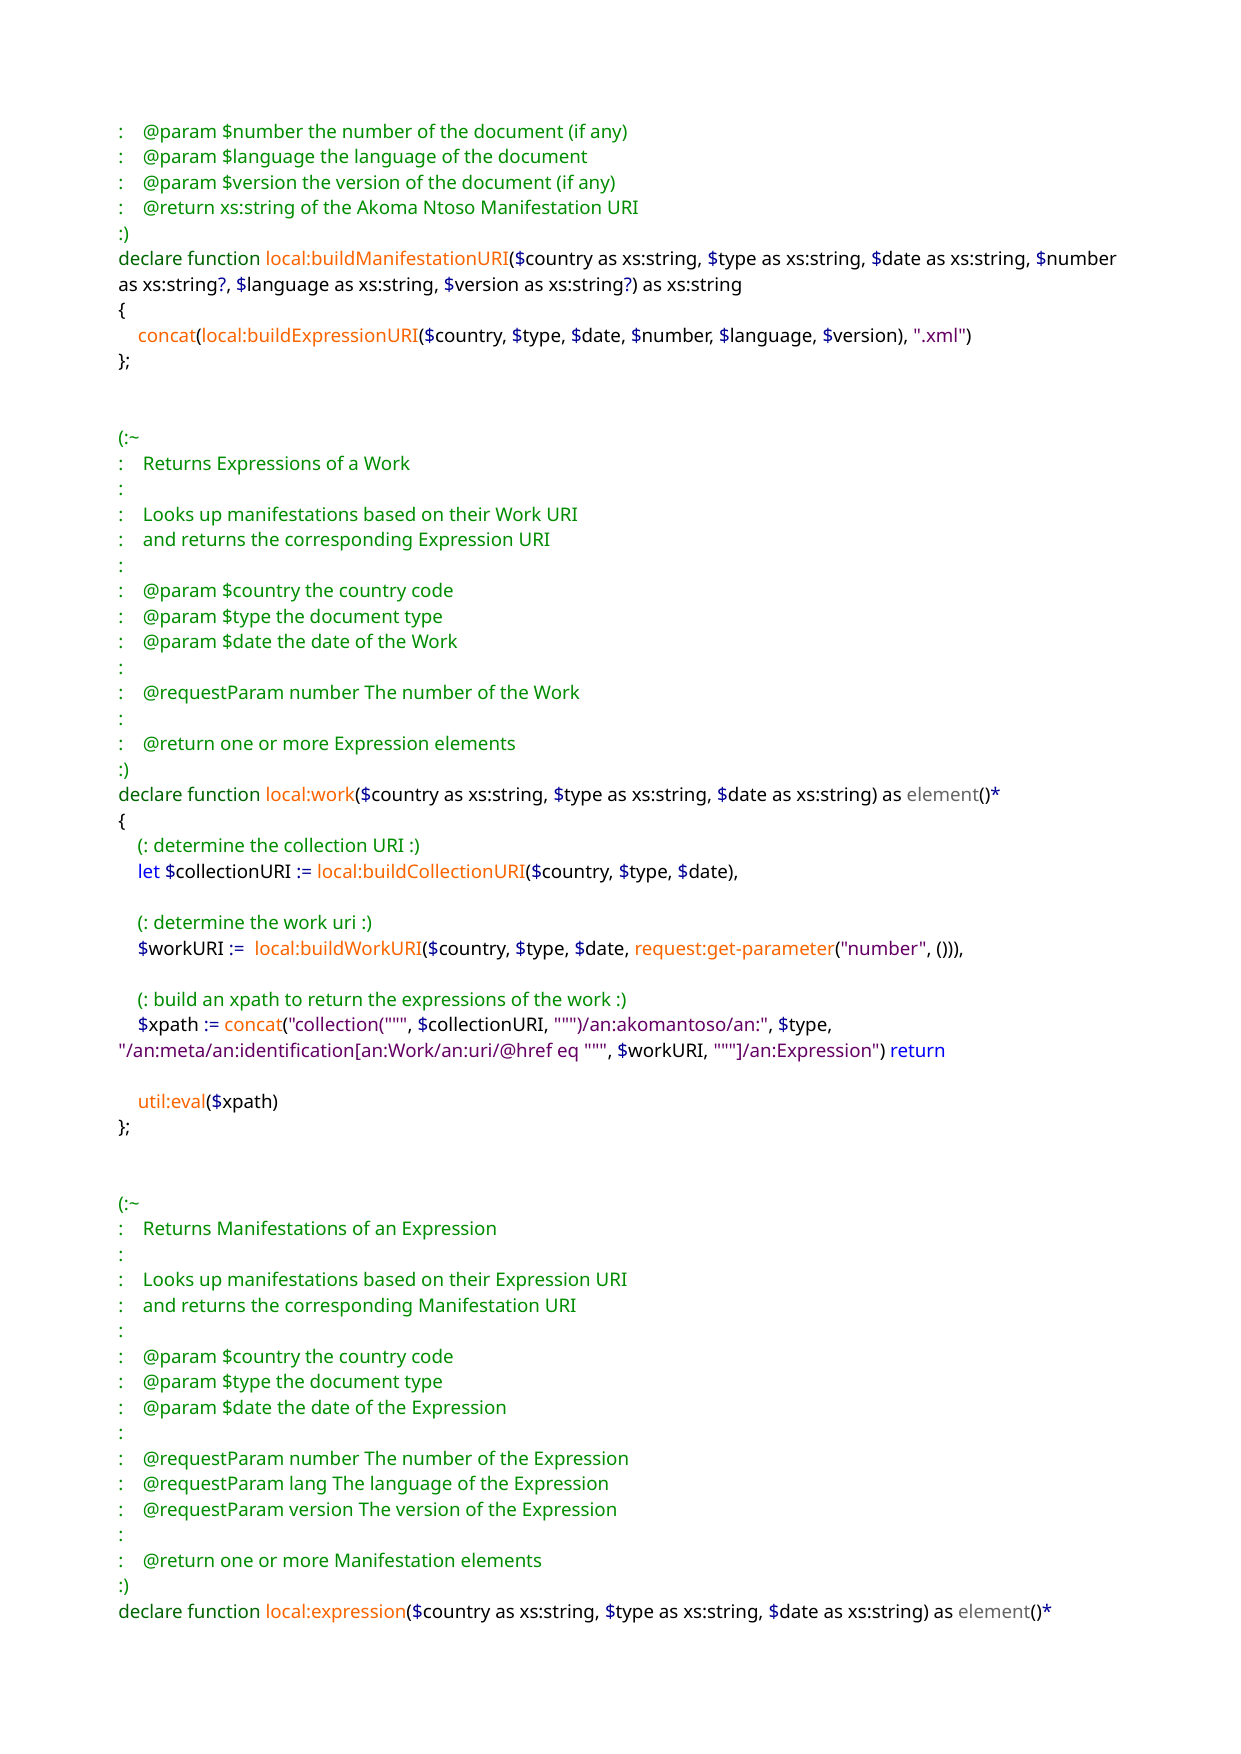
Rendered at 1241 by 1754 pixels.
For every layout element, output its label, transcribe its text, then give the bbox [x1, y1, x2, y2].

text (: determine the work uri :) [118, 909, 1122, 935]
text : @requestParam number The number of the Work [118, 679, 1122, 705]
text : @requestParam number The number of the Expression [118, 1445, 1122, 1471]
text : @param $number the number of the document (if any) [118, 118, 1122, 144]
text concat(local:buildExpressionURI($country, $type, $date, $number, $language, $version), ".xml") [118, 322, 1122, 348]
text :) [118, 220, 1122, 246]
text : @param $type the document type [118, 1369, 1122, 1394]
text : [118, 1522, 1122, 1547]
text : [118, 475, 1122, 501]
text : @param $country the country code [118, 1343, 1122, 1369]
text : Looks up manifestations based on their Expression URI [118, 1267, 1122, 1292]
text :) [118, 1573, 1122, 1598]
text : Looks up manifestations based on their Work URI [118, 501, 1122, 526]
text : @requestParam lang The language of the Expression [118, 1471, 1122, 1496]
text : @return one or more Manifestation elements [118, 1547, 1122, 1573]
text (:~ [118, 424, 1122, 450]
text : [118, 654, 1122, 679]
text util:eval($xpath) [118, 1088, 1122, 1113]
text }; [118, 1113, 1122, 1139]
text : [118, 705, 1122, 731]
text declare function local:work($country as xs:string, $type as xs:string, $date as xs:string) as element()* [118, 782, 1122, 807]
text : @return one or more Expression elements [118, 731, 1122, 756]
text : [118, 1241, 1122, 1267]
text : @param $date the date of the Expression [118, 1394, 1122, 1420]
text : @param $type the document type [118, 603, 1122, 628]
text : @param $country the country code [118, 577, 1122, 603]
text (: build an xpath to return the expressions of the work :) [118, 986, 1122, 1011]
text let $collectionURI := local:buildCollectionURI($country, $type, $date), [118, 858, 1122, 884]
text declare function local:expression($country as xs:string, $type as xs:string, $date as xs:string) as element()* [118, 1598, 1122, 1624]
text : Returns Manifestations of an Expression [118, 1216, 1122, 1241]
text : @param $language the language of the document [118, 144, 1122, 169]
text : @requestParam version The version of the Expression [118, 1496, 1122, 1522]
text { [118, 297, 1122, 322]
text : @param $version the version of the document (if any) [118, 169, 1122, 195]
text declare function local:buildManifestationURI($country as xs:string, $type as xs:string, $date as xs:string, $number as xs:string?, $language as xs:string, $version as xs:string?) as xs:string [118, 246, 1122, 297]
text :) [118, 756, 1122, 782]
text $workURI := local:buildWorkURI($country, $type, $date, request:get-parameter("number", ())), [118, 935, 1122, 960]
text : and returns the corresponding Manifestation URI [118, 1292, 1122, 1318]
text : @return xs:string of the Akoma Ntoso Manifestation URI [118, 195, 1122, 220]
text : and returns the corresponding Expression URI [118, 526, 1122, 552]
text { [118, 807, 1122, 833]
text $xpath := concat("collection(""", $collectionURI, """)/an:akomantoso/an:", $type, "/an:meta/an:identification[an:Work/an:uri/@href eq """, $workURI, """]/an:Expression") return [118, 1011, 1122, 1062]
text (:~ [118, 1190, 1122, 1216]
text : Returns Expressions of a Work [118, 450, 1122, 475]
text : [118, 1420, 1122, 1445]
text : [118, 552, 1122, 577]
text : [118, 1318, 1122, 1343]
text (: determine the collection URI :) [118, 833, 1122, 858]
text }; [118, 348, 1122, 373]
text : @param $date the date of the Work [118, 628, 1122, 654]
